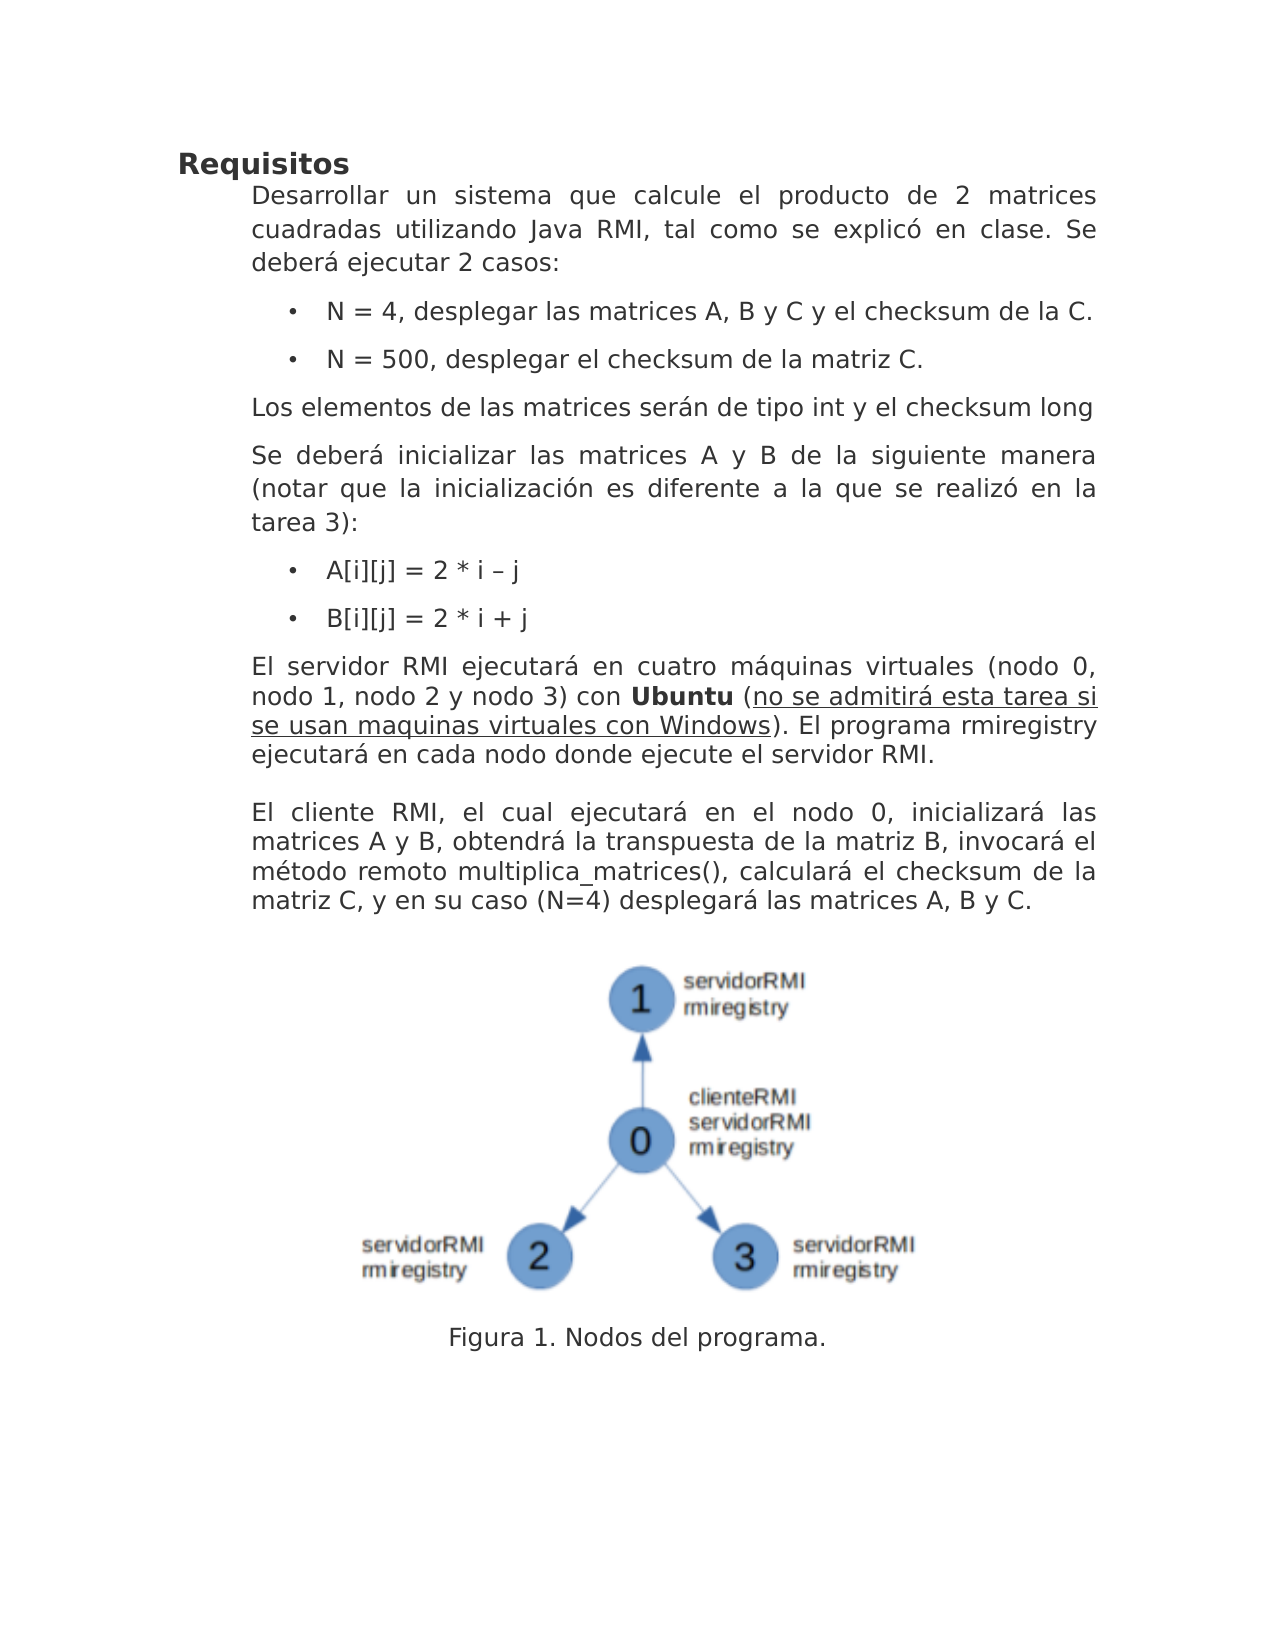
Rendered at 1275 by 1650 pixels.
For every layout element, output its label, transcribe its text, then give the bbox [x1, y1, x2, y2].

text Desarrollar un sistema que calcule el producto de 2 matrices cuadradas utilizando Java RMI, tal como se explicó en clase. Se deberá ejecutar 2 casos: [251, 182, 1098, 278]
text Figura 1. Nodos del programa. [177, 1323, 1098, 1353]
text El cliente RMI, el cual ejecutará en el nodo 0, inicializará las matrices A y B, obtendrá la transpuesta de la matriz B, invocará el método remoto multiplica_matrices(), calculará el checksum de la matriz C, y en su caso (N=4) desplegará las matrices A, B y C. [251, 798, 1098, 915]
list A[i][j] = 2 * i – j [288, 556, 1098, 586]
text El servidor RMI ejecutará en cuatro máquinas virtuales (nodo 0, nodo 1, nodo 2 y nodo 3) con Ubuntu (no se admitirá esta tarea si se usan maquinas virtuales con Windows). El programa rmiregistry ejecutará en cada nodo donde ejecute el servidor RMI. [251, 653, 1098, 769]
picture [344, 944, 931, 1310]
text Se deberá inicializar las matrices A y B de la siguiente manera (notar que la inicialización es diferente a la que se realizó en la tarea 3): [177, 441, 1098, 537]
text Requisitos [177, 148, 1098, 182]
list B[i][j] = 2 * i + j [288, 604, 1098, 634]
list N = 500, desplegar el checksum de la matriz C. [288, 345, 1098, 374]
list N = 4, desplegar las matrices A, B y C y el checksum de la C. [288, 297, 1098, 326]
text Los elementos de las matrices serán de tipo int y el checksum long [177, 393, 1098, 422]
